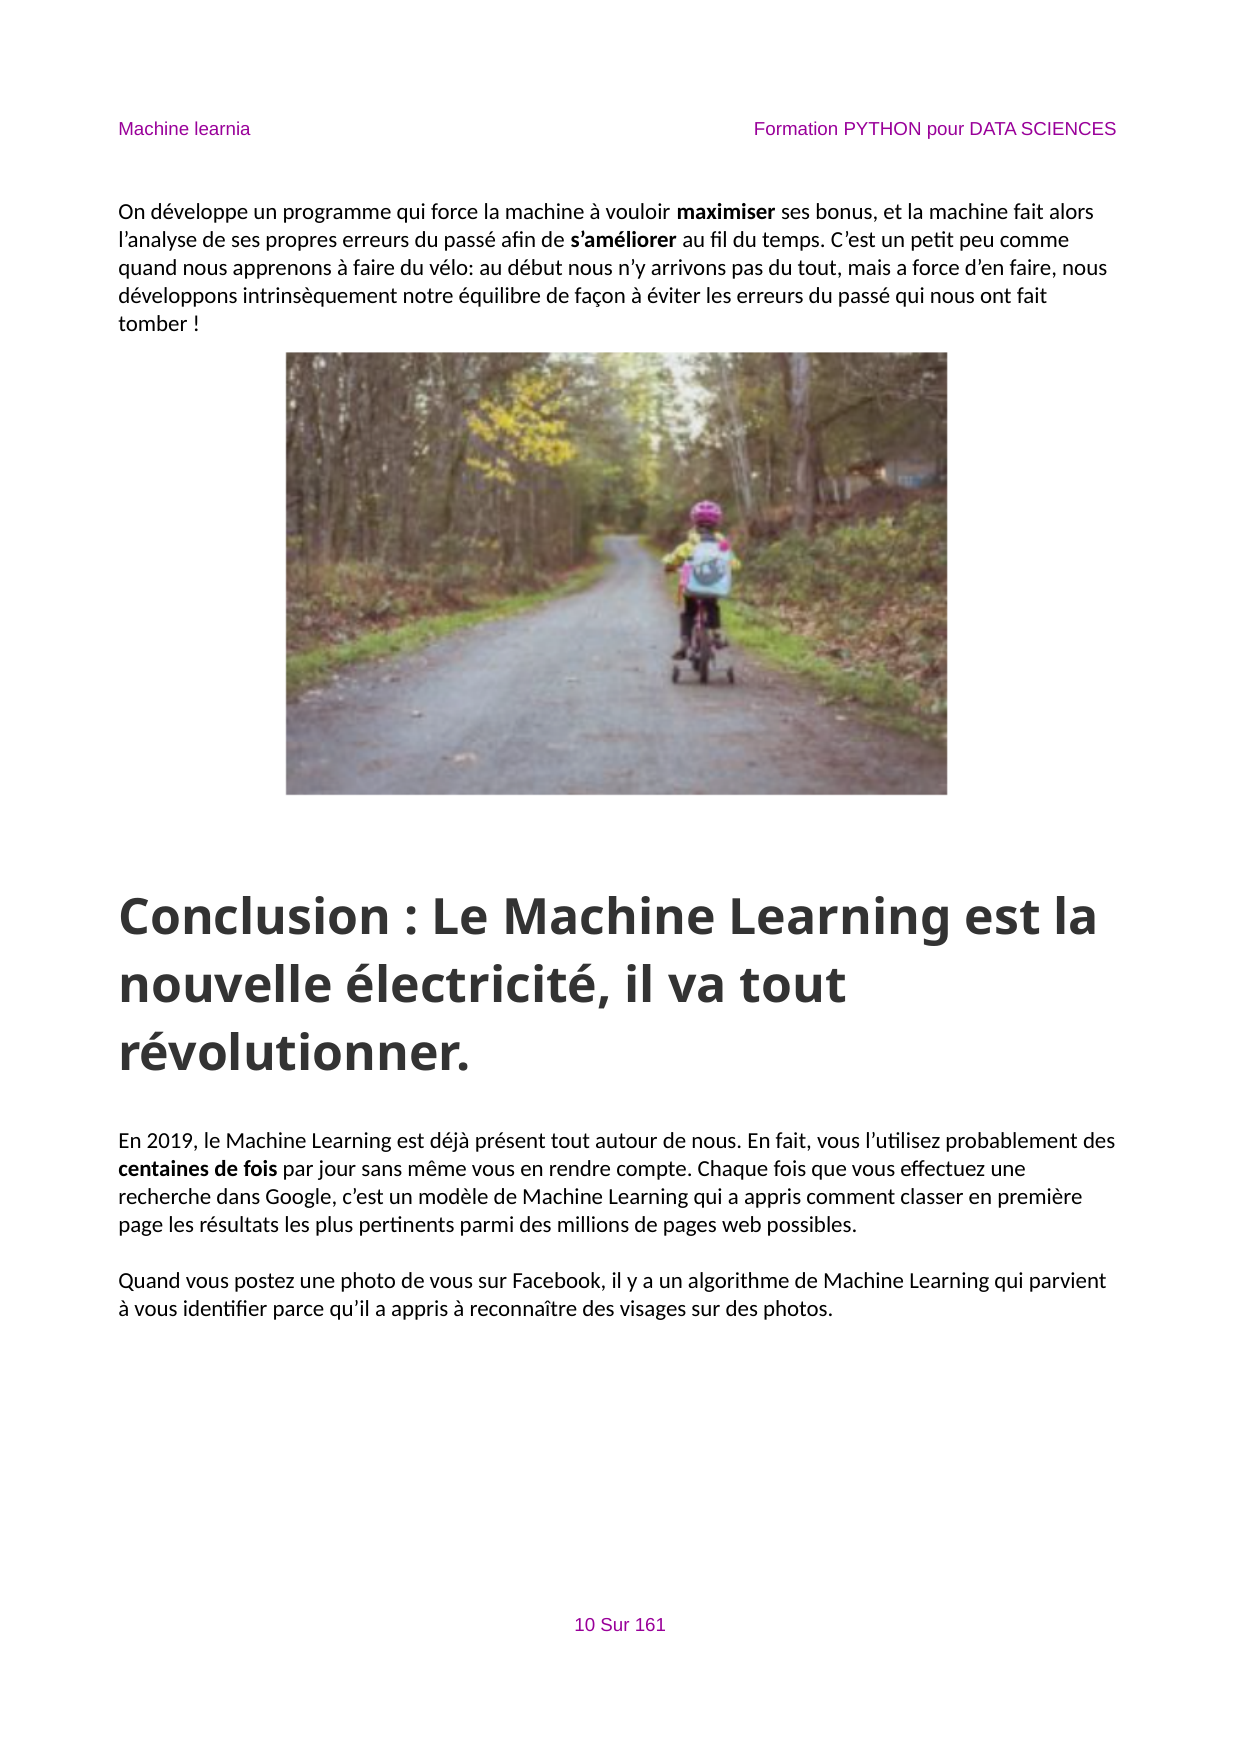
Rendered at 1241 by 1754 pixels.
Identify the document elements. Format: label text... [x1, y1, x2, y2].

text En 2019, le Machine Learning est déjà présent tout autour de nous. En fait, vous l’utilisez probablement des centaines de fois par jour sans même vous en rendre compte. Chaque fois que vous effectuez une recherche dans Google, c’est un modèle de Machine Learning qui a appris comment classer en première page les résultats les plus pertinents parmi des millions de pages web possibles. [118, 1126, 1122, 1238]
text Quand vous postez une photo de vous sur Facebook, il y a un algorithme de Machine Learning qui parvient à vous identifier parce qu’il a appris à reconnaître des visages sur des photos. [118, 1266, 1122, 1322]
subtitle Conclusion : Le Machine Learning est la nouvelle électricité, il va tout révolutionner. [118, 881, 1122, 1085]
picture [266, 337, 974, 828]
text On développe un programme qui force la machine à vouloir maximiser ses bonus, et la machine fait alors l’analyse de ses propres erreurs du passé afin de s’améliorer au fil du temps. C’est un petit peu comme quand nous apprenons à faire du vélo: au début nous n’y arrivons pas du tout, mais a force d’en faire, nous développons intrinsèquement notre équilibre de façon à éviter les erreurs du passé qui nous ont fait tomber ! [118, 197, 1122, 337]
